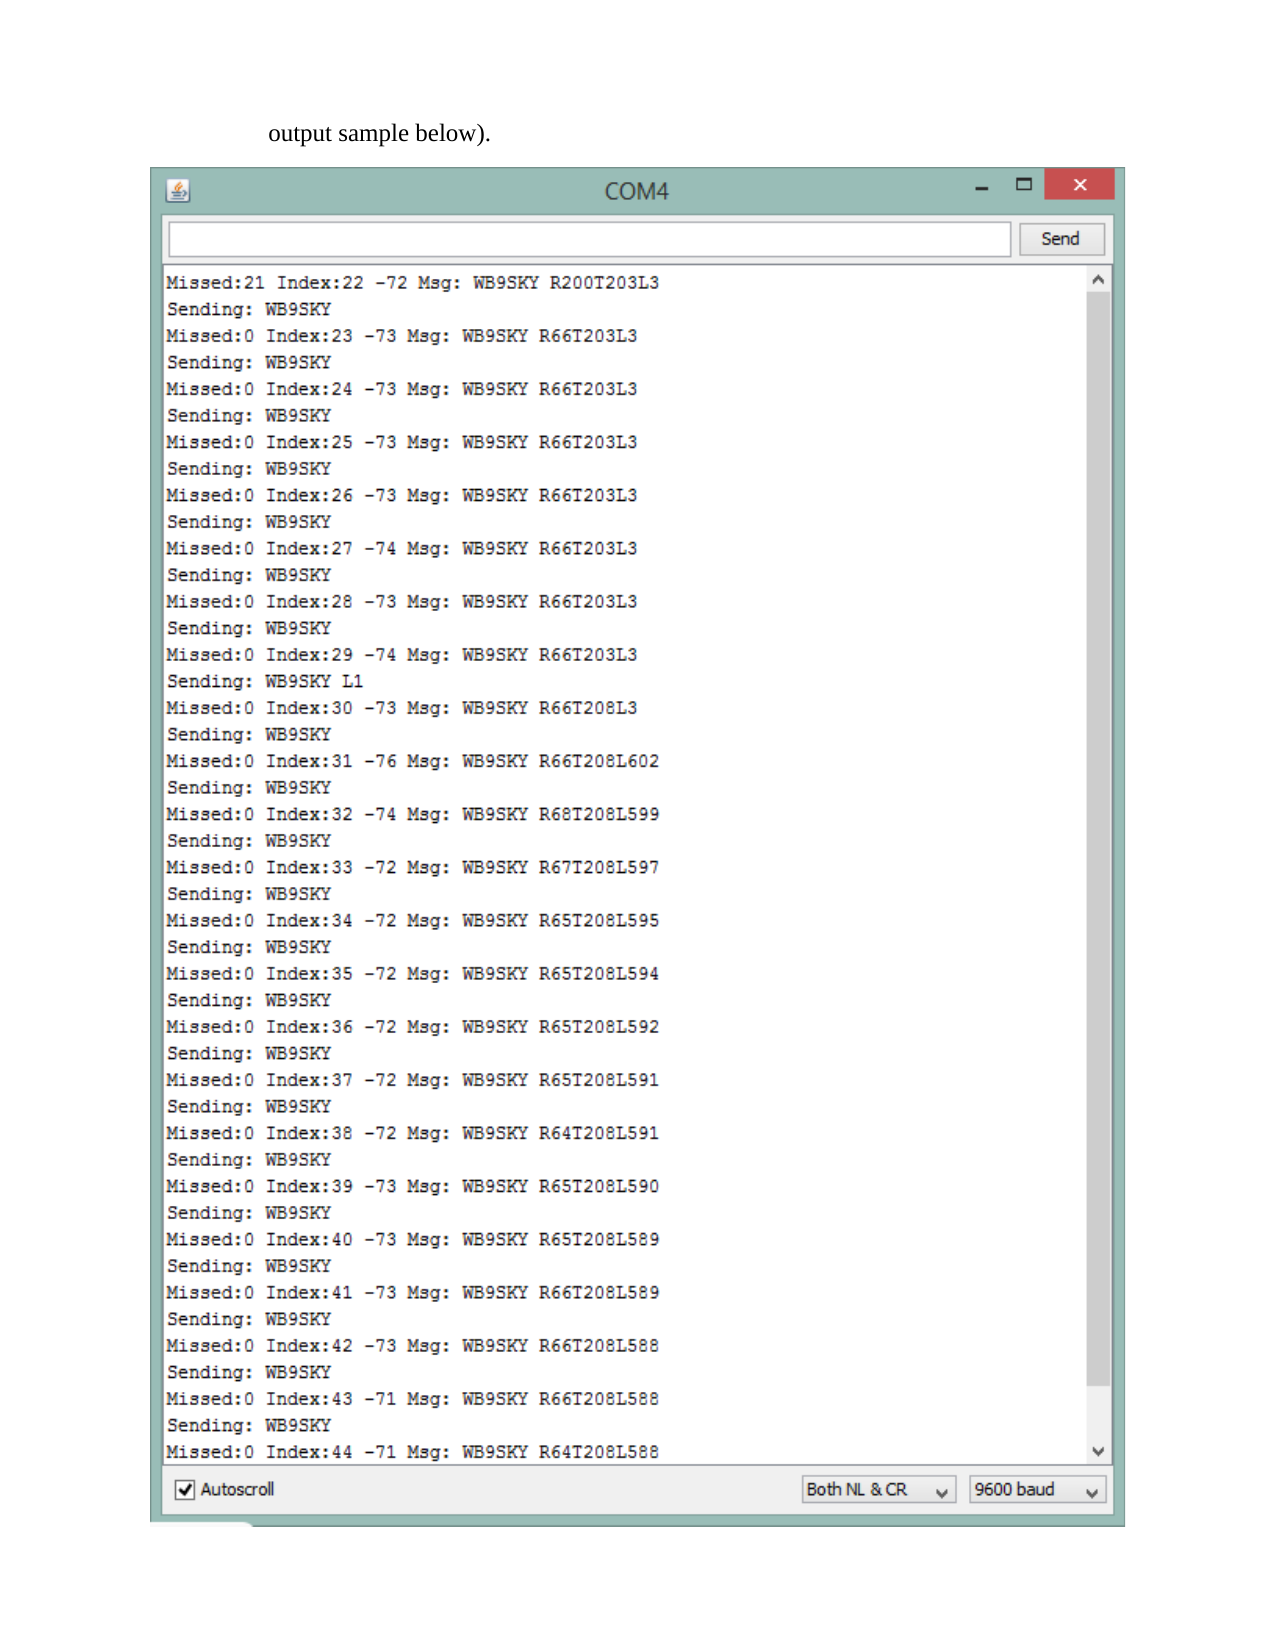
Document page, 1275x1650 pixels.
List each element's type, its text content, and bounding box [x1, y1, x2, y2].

picture [150, 167, 1125, 1527]
list output sample below). [231, 118, 1157, 147]
